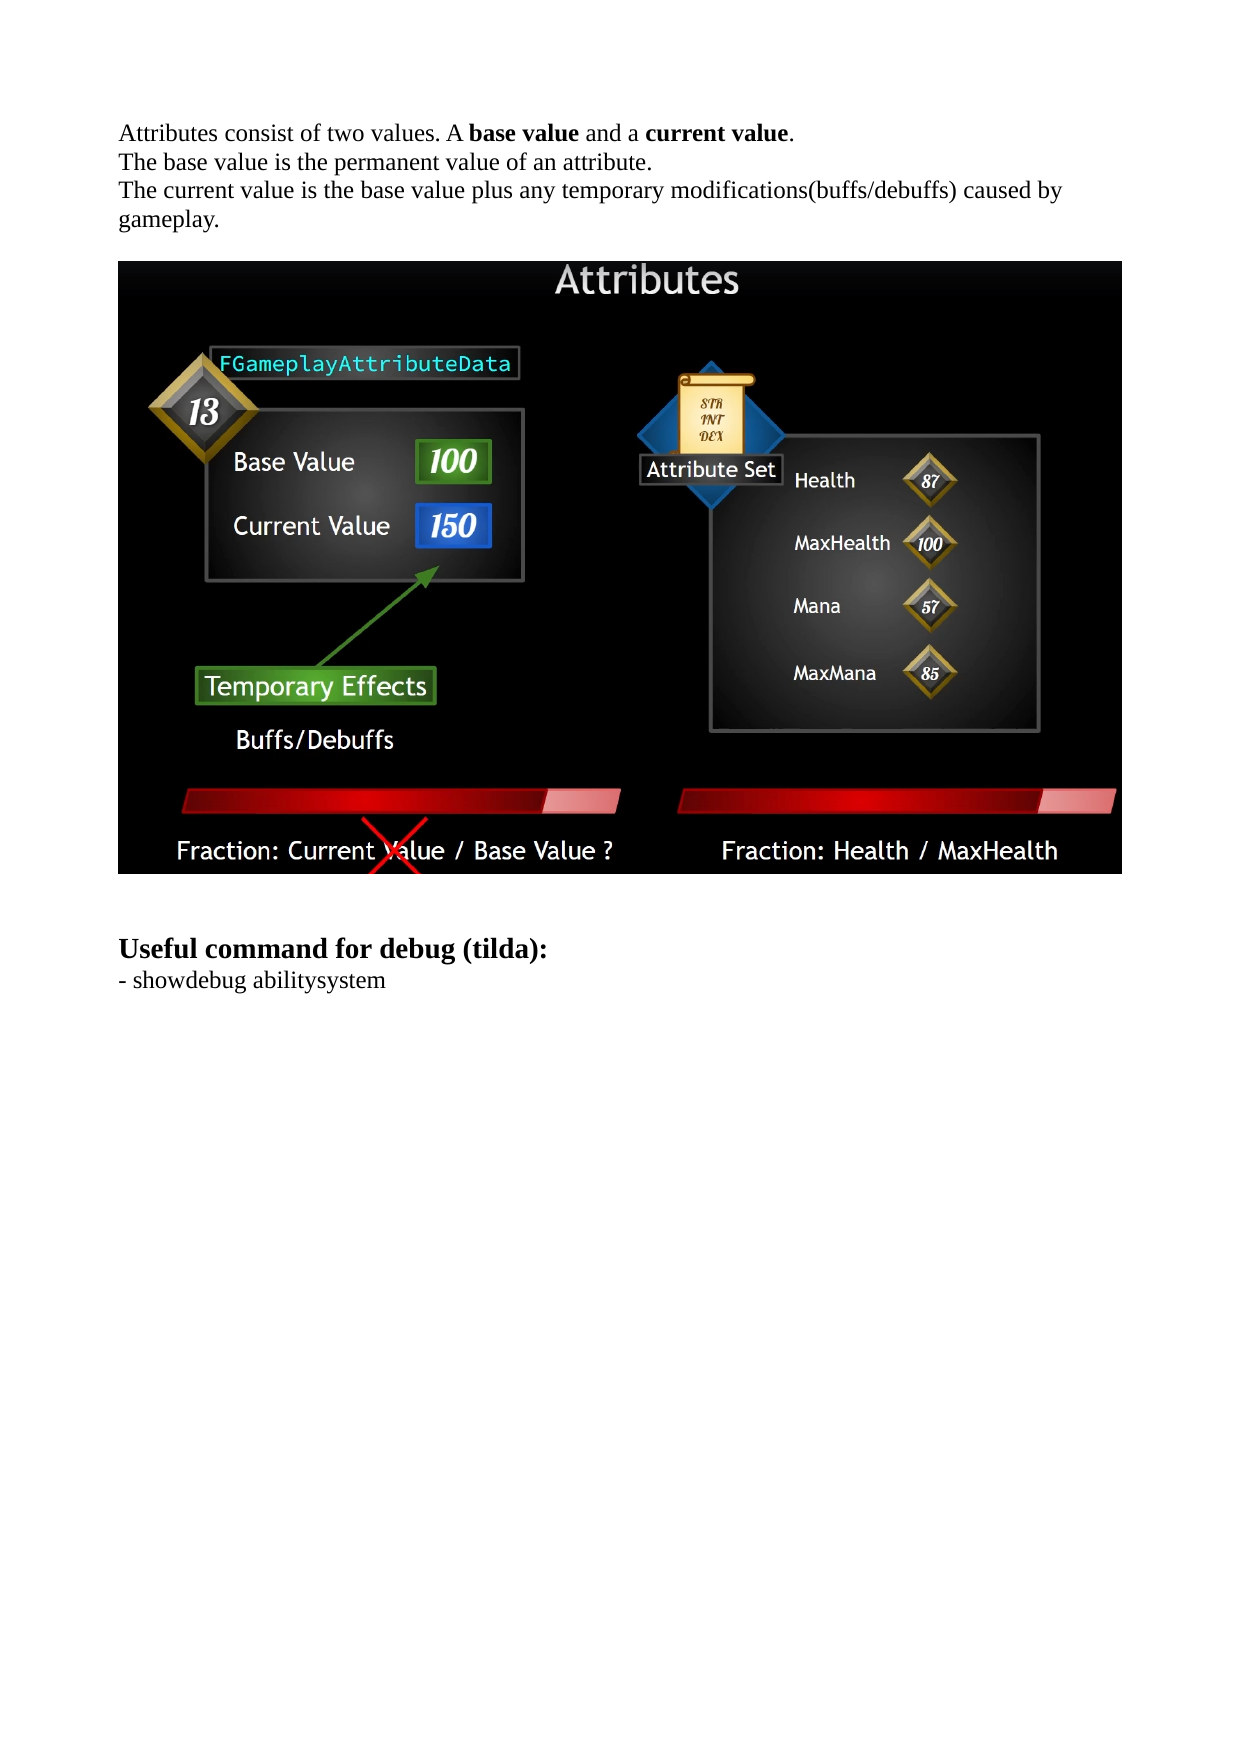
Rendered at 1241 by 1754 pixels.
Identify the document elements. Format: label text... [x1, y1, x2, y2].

text The current value is the base value plus any temporary modifications(buffs/debuffs) caused by gameplay. [118, 176, 1122, 233]
picture [118, 261, 1122, 874]
text Attributes consist of two values. A base value and a current value. [118, 118, 1122, 147]
text Useful command for debug (tilda): - showdebug abilitysystem [118, 931, 1122, 993]
text The base value is the permanent value of an attribute. [118, 147, 1122, 176]
